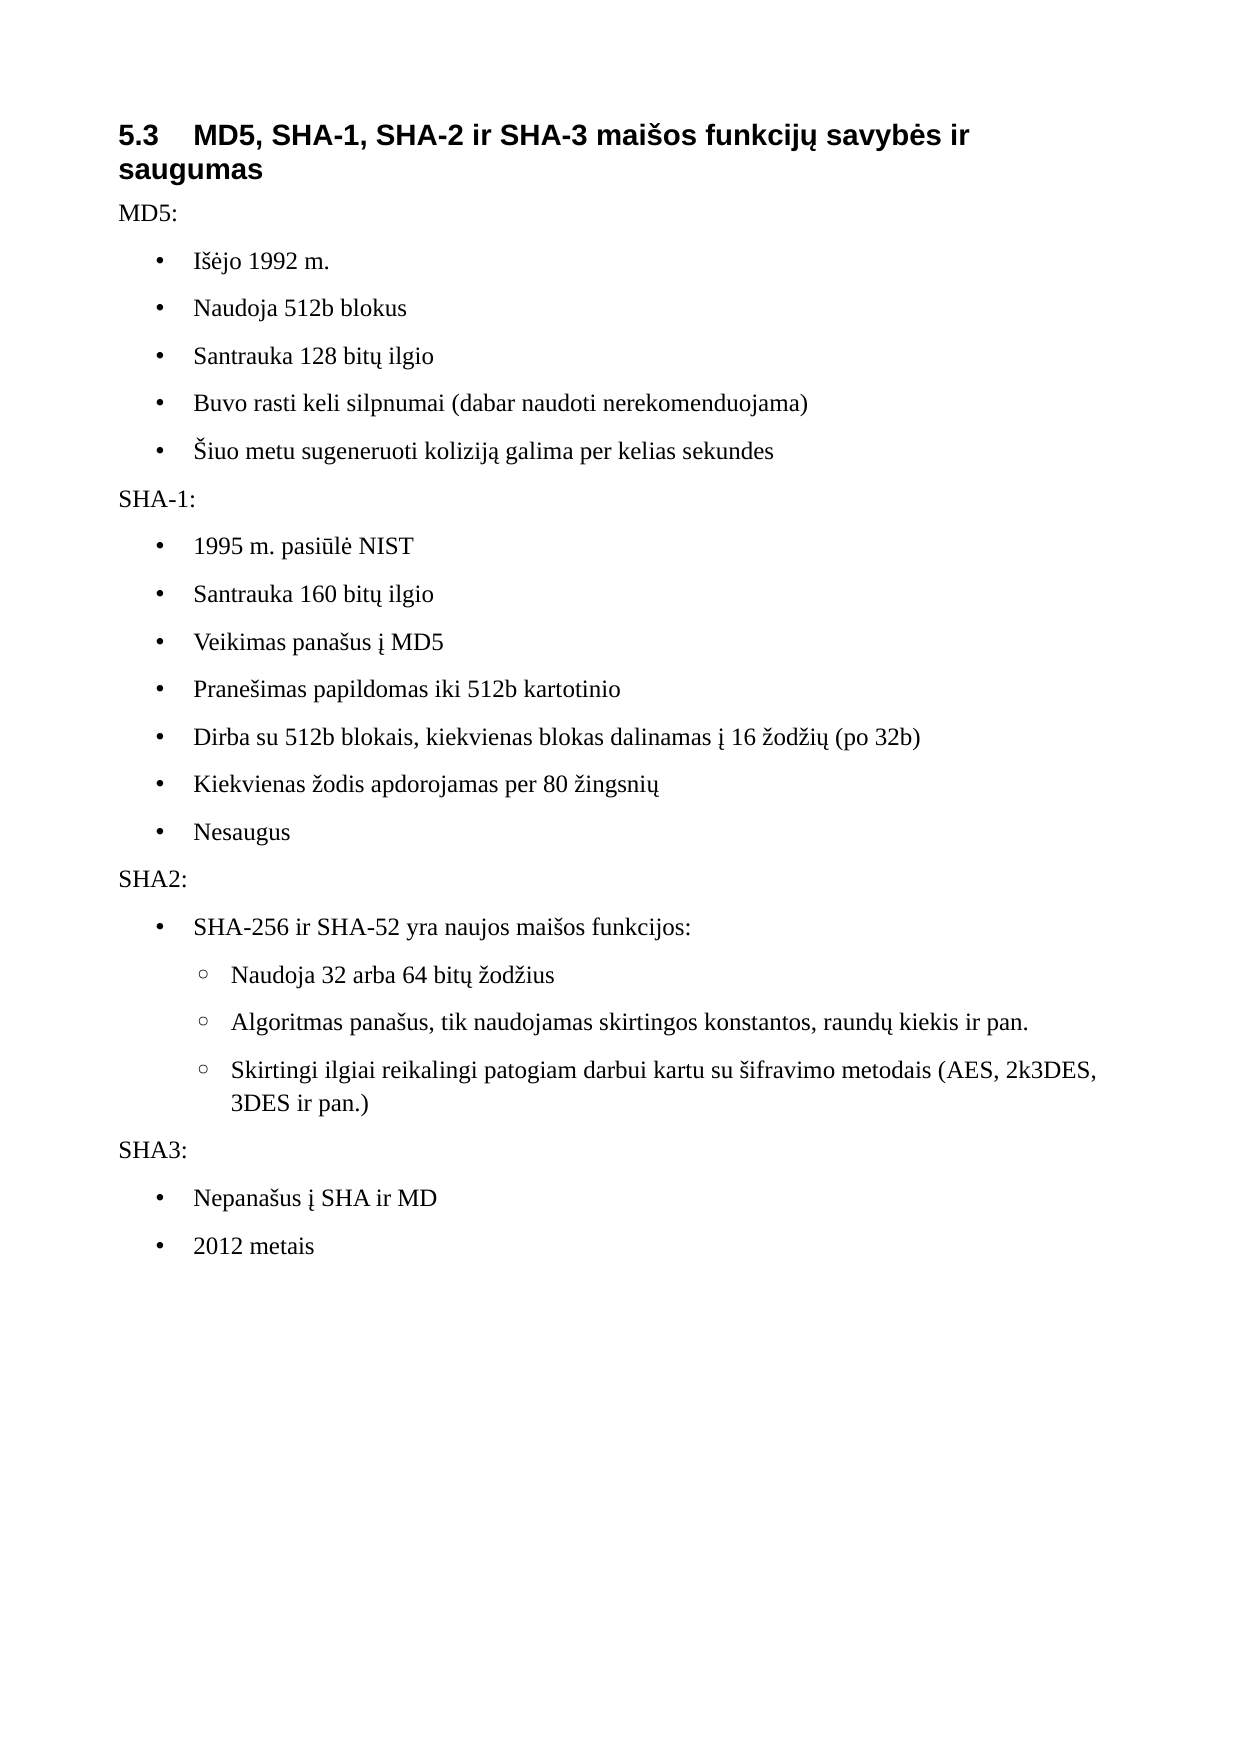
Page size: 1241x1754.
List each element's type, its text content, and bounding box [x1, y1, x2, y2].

text SHA2: [118, 864, 1122, 893]
list Algoritmas panašus, tik naudojamas skirtingos konstantos, raundų kiekis ir pan. [193, 1007, 1122, 1036]
subtitle MD5, SHA-1, SHA-2 ir SHA-3 maišos funkcijų savybės ir saugumas [118, 118, 1122, 186]
list Pranešimas papildomas iki 512b kartotinio [156, 674, 1122, 703]
text SHA3: [118, 1136, 1122, 1164]
list Nesaugus [156, 817, 1122, 846]
list Šiuo metu sugeneruoti koliziją galima per kelias sekundes [156, 436, 1122, 465]
list 1995 m. pasiūlė NIST [156, 531, 1122, 560]
list Santrauka 128 bitų ilgio [156, 341, 1122, 370]
text MD5: [118, 198, 1122, 227]
list Veikimas panašus į MD5 [156, 627, 1122, 655]
list Santrauka 160 bitų ilgio [156, 579, 1122, 608]
list Buvo rasti keli silpnumai (dabar naudoti nerekomenduojama) [156, 388, 1122, 417]
list Naudoja 512b blokus [156, 293, 1122, 322]
list Naudoja 32 arba 64 bitų žodžius [193, 960, 1122, 988]
list Kiekvienas žodis apdorojamas per 80 žingsnių [156, 769, 1122, 798]
list Išėjo 1992 m. [156, 246, 1122, 274]
list 2012 metais [156, 1231, 1122, 1259]
list Nepanašus į SHA ir MD [156, 1183, 1122, 1212]
list SHA-256 ir SHA-52 yra naujos maišos funkcijos: [156, 912, 1122, 941]
list Skirtingi ilgiai reikalingi patogiam darbui kartu su šifravimo metodais (AES, 2k3DES, 3DES ir pan.) [193, 1055, 1122, 1117]
text SHA-1: [118, 484, 1122, 512]
list Dirba su 512b blokais, kiekvienas blokas dalinamas į 16 žodžių (po 32b) [156, 722, 1122, 751]
